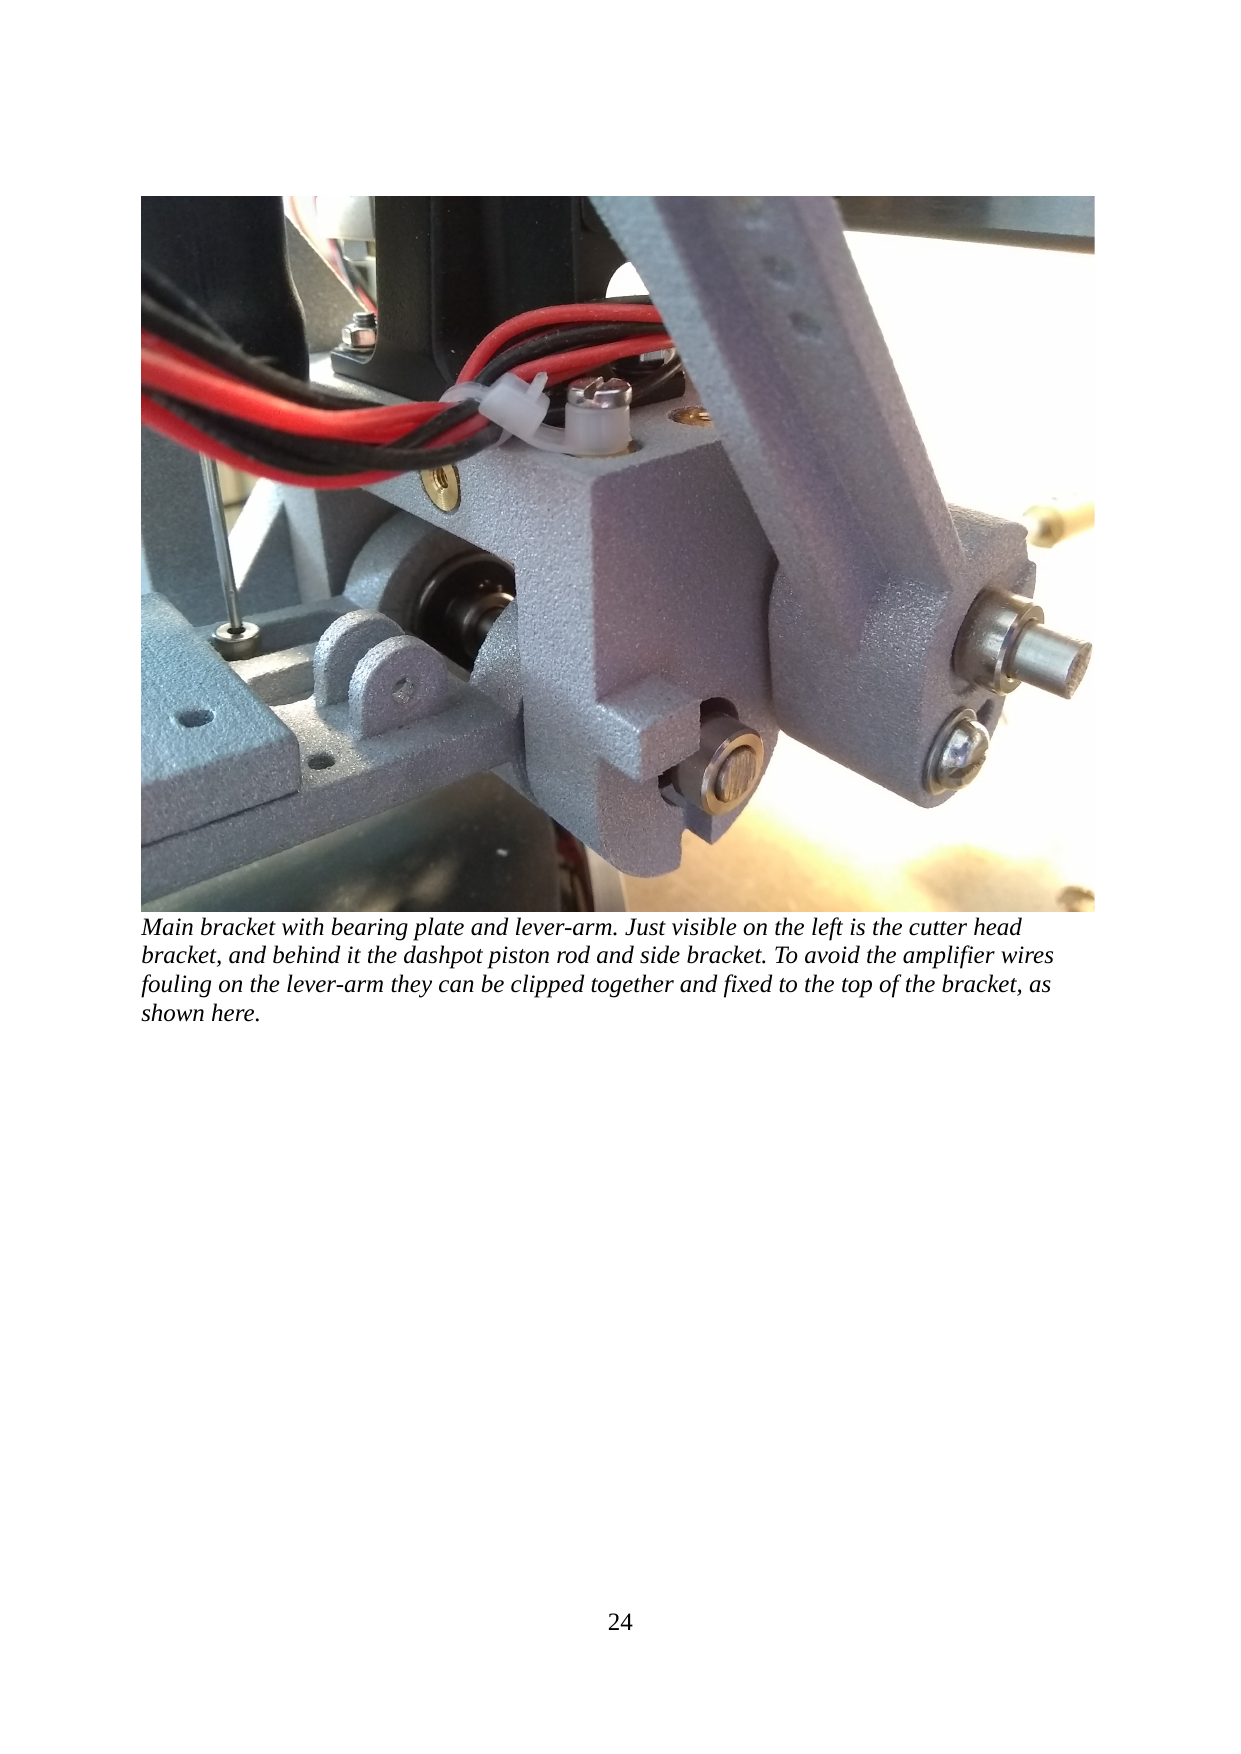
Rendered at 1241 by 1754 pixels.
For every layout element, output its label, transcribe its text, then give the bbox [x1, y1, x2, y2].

picture [141, 196, 1095, 912]
text Main bracket with bearing plate and lever-arm. Just visible on the left is the cutter head bracket, and behind it the dashpot piston rod and side bracket. To avoid the amplifier wires fouling on the lever-arm they can be clipped together and fixed to the top of the bracket, as shown here. [141, 912, 1095, 1027]
